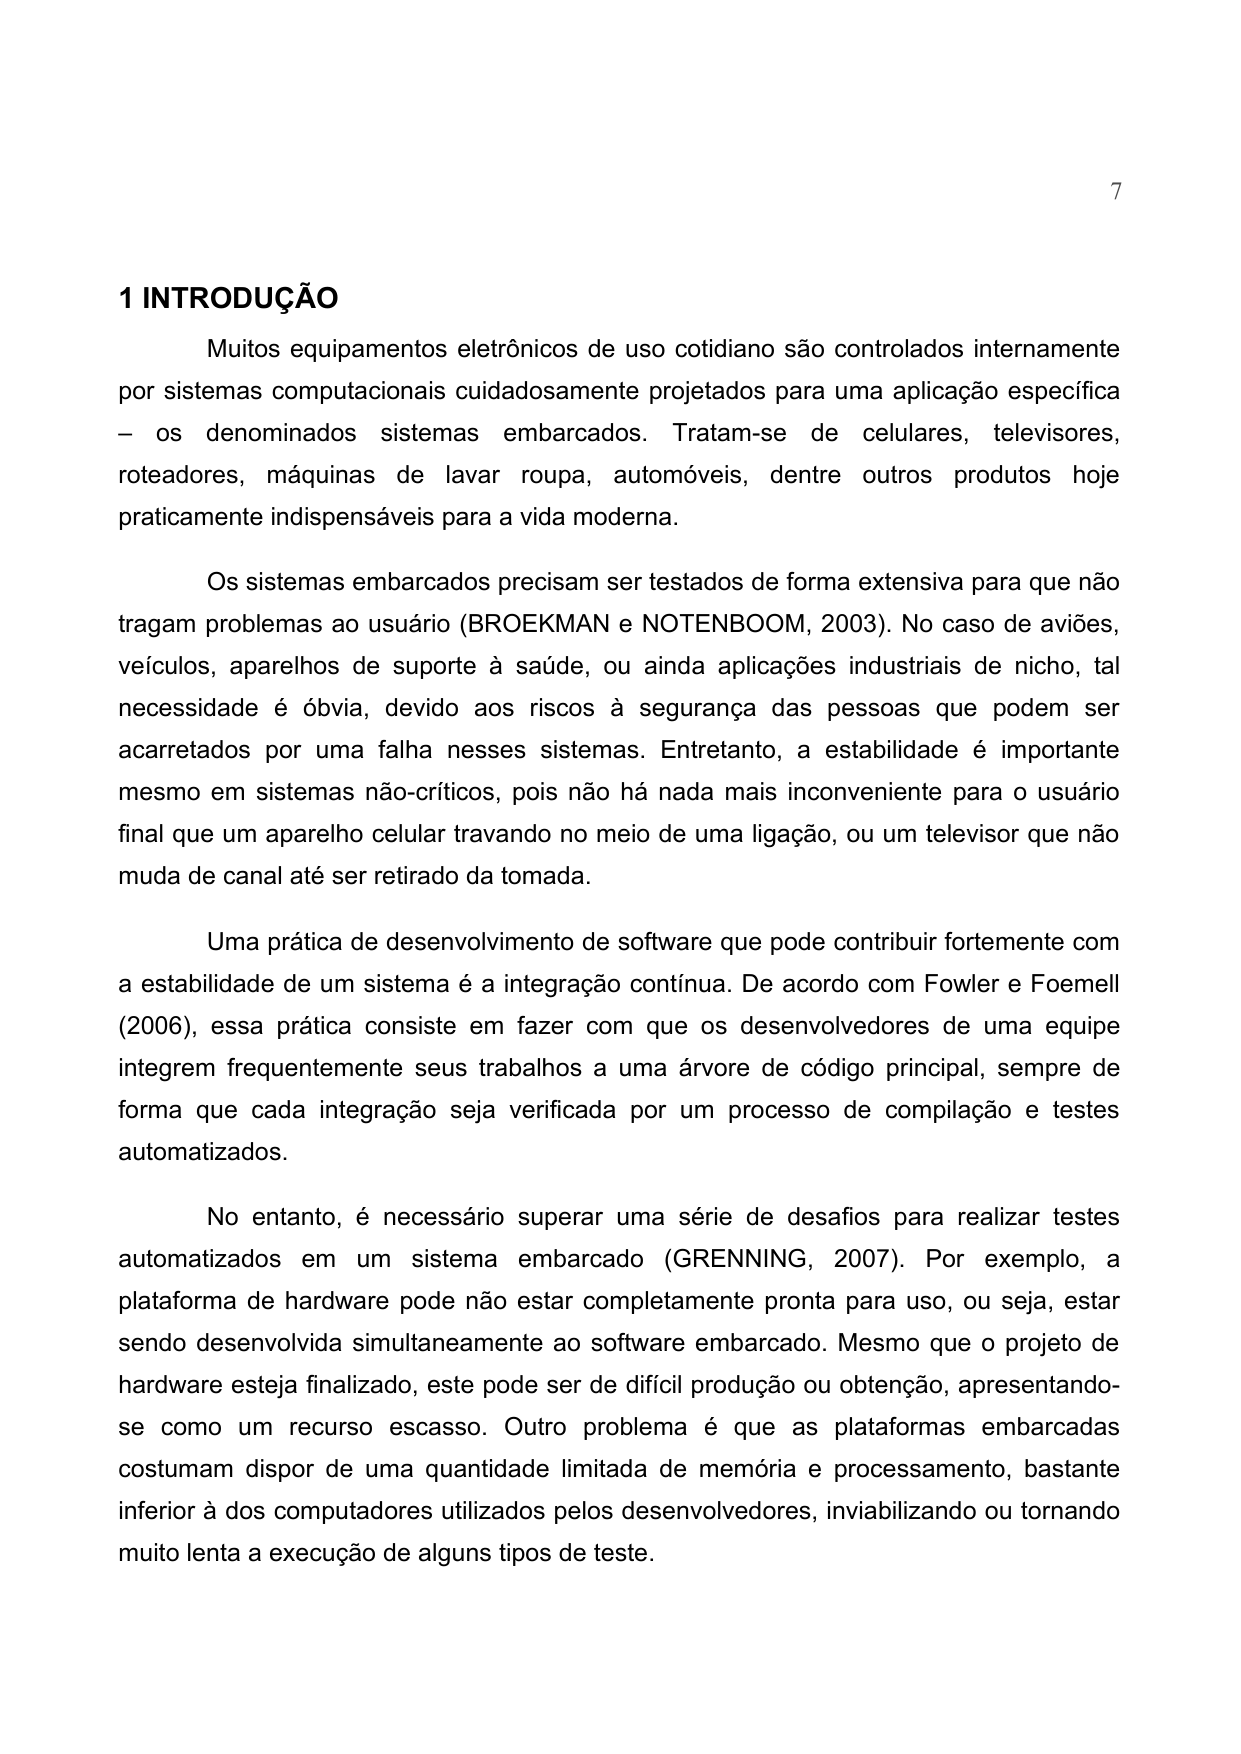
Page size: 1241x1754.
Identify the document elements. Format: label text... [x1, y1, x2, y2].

text Uma prática de desenvolvimento de software que pode contribuir fortemente com a estabilidade de um sistema é a integração contínua. De acordo com Fowler e Foemell (2006), essa prática consiste em fazer com que os desenvolvedores de uma equipe integrem frequentemente seus trabalhos a uma árvore de código principal, sempre de forma que cada integração seja verificada por um processo de compilação e testes automatizados. [118, 928, 1122, 1166]
text No entanto, é necessário superar uma série de desafios para realizar testes automatizados em um sistema embarcado (GRENNING, 2007). Por exemplo, a plataforma de hardware pode não estar completamente pronta para uso, ou seja, estar sendo desenvolvida simultaneamente ao software embarcado. Mesmo que o projeto de hardware esteja finalizado, este pode ser de difícil produção ou obtenção, apresentando-se como um recurso escasso. Outro problema é que as plataformas embarcadas costumam dispor de uma quantidade limitada de memória e processamento, bastante inferior à dos computadores utilizados pelos desenvolvedores, inviabilizando ou tornando muito lenta a execução de alguns tipos de teste. [118, 1203, 1122, 1567]
text Muitos equipamentos eletrônicos de uso cotidiano são controlados internamente por sistemas computacionais cuidadosamente projetados para uma aplicação específica – os denominados sistemas embarcados. Tratam-se de celulares, televisores, roteadores, máquinas de lavar roupa, automóveis, dentre outros produtos hoje praticamente indispensáveis para a vida moderna. [118, 335, 1122, 531]
text Os sistemas embarcados precisam ser testados de forma extensiva para que não tragam problemas ao usuário (BROEKMAN e NOTENBOOM, 2003). No caso de aviões, veículos, aparelhos de suporte à saúde, ou ainda aplicações industriais de nicho, tal necessidade é óbvia, devido aos riscos à segurança das pessoas que podem ser acarretados por uma falha nesses sistemas. Entretanto, a estabilidade é importante mesmo em sistemas não-críticos, pois não há nada mais inconveniente para o usuário final que um aparelho celular travando no meio de uma ligação, ou um televisor que não muda de canal até ser retirado da tomada. [118, 568, 1122, 890]
subtitle INTRODUÇÃO [118, 282, 1122, 314]
